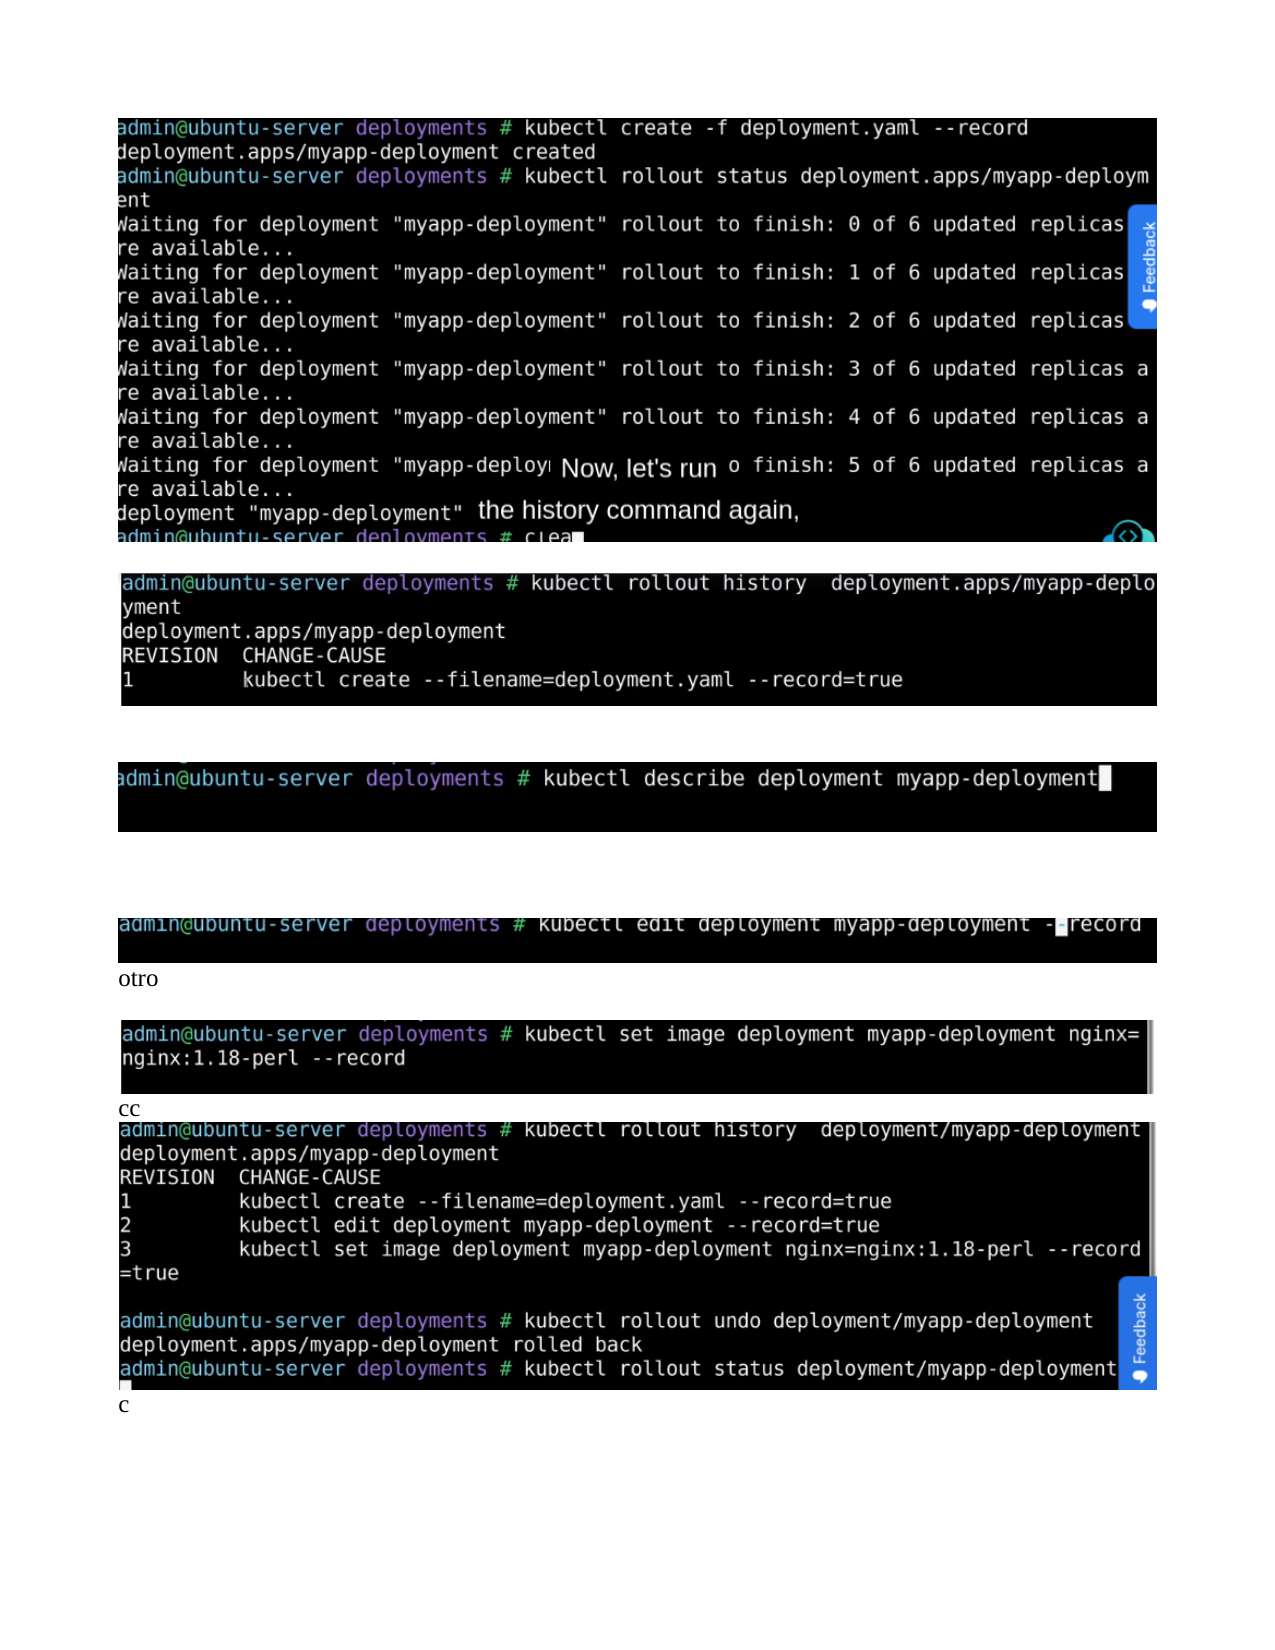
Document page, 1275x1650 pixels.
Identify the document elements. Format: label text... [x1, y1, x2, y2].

picture [118, 1020, 1157, 1094]
picture [118, 1122, 1157, 1390]
picture [118, 918, 1157, 963]
text c [118, 1390, 1157, 1418]
picture [118, 118, 1157, 542]
text cc [118, 1094, 1157, 1122]
text otro [118, 963, 1157, 991]
picture [118, 570, 1157, 706]
picture [118, 762, 1157, 832]
